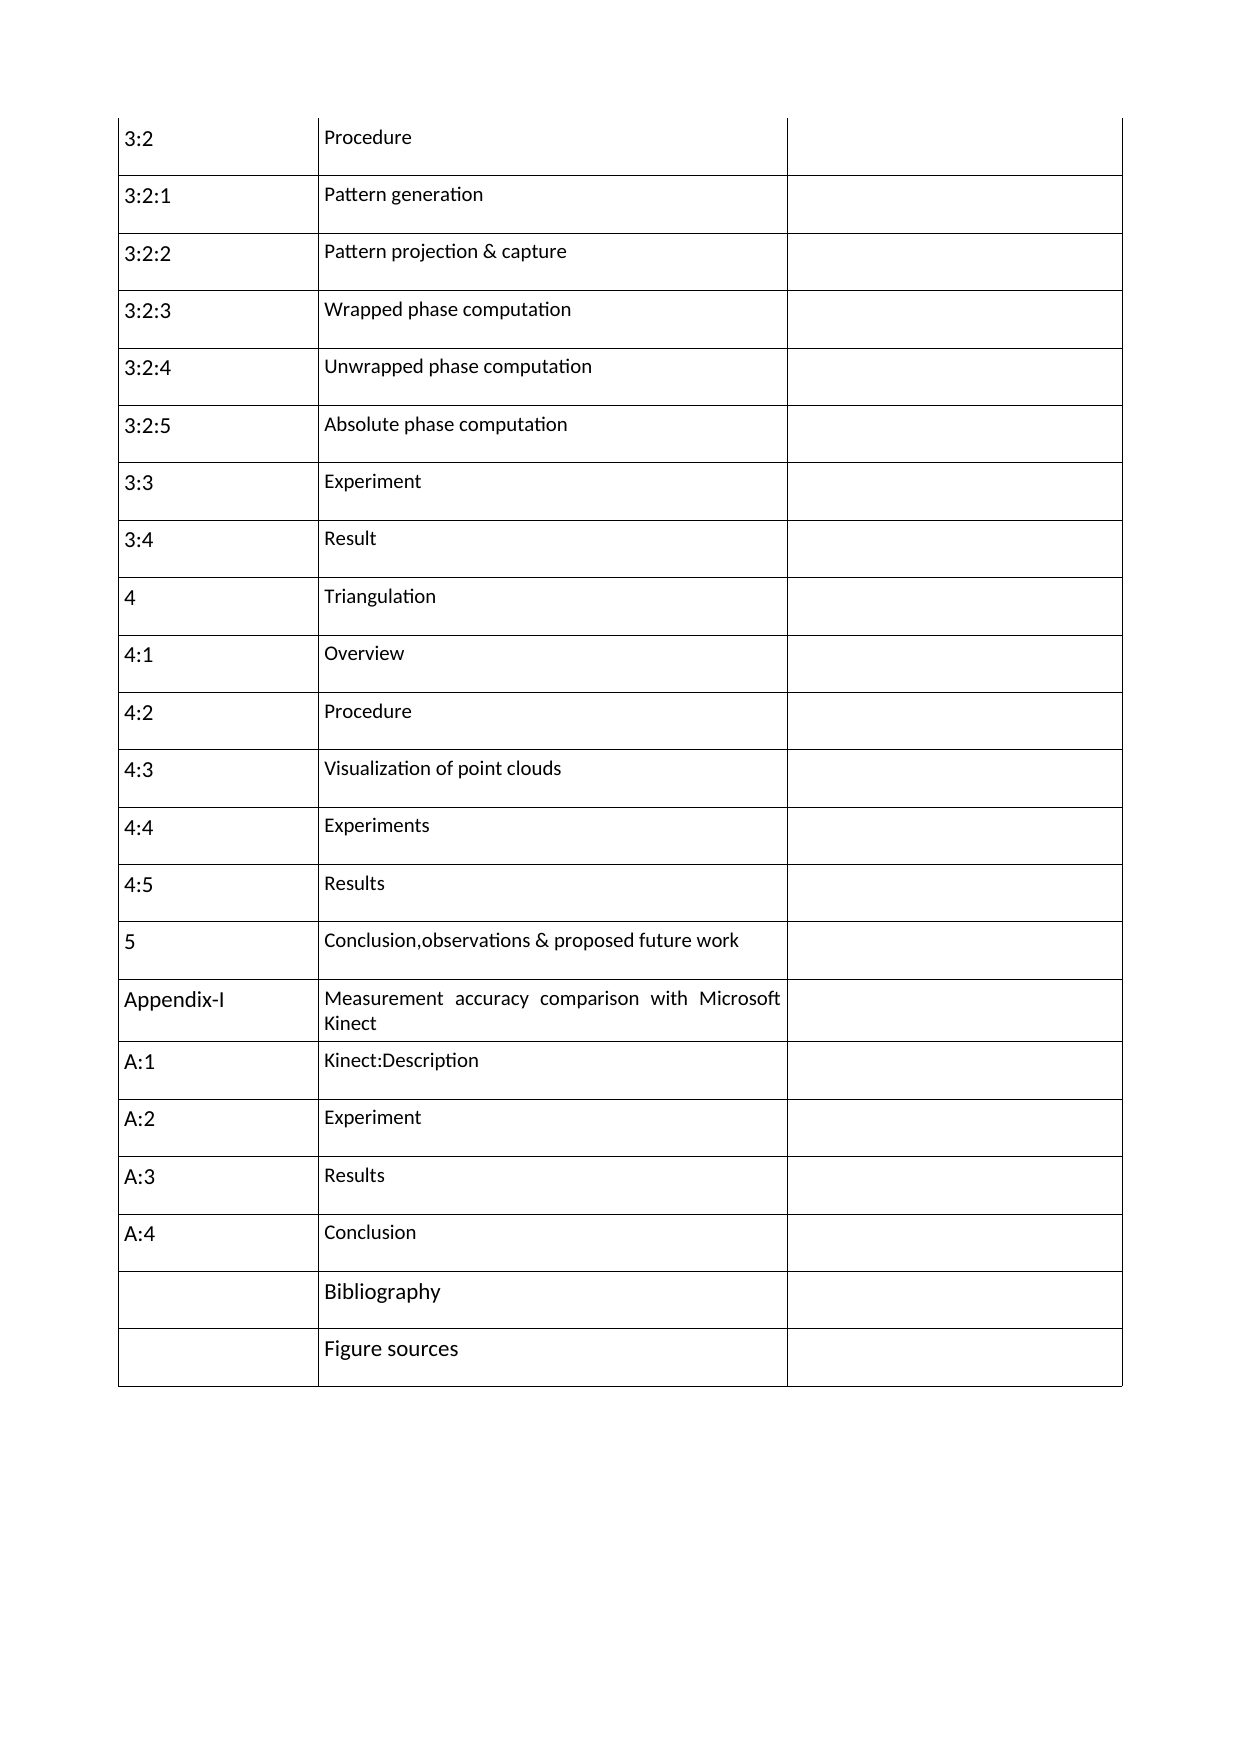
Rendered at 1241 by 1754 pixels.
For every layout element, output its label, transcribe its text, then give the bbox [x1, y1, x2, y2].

table_cell [788, 406, 1122, 462]
table_cell [788, 1100, 1122, 1156]
table_cell 5 [119, 922, 318, 979]
table_cell 4:5 [119, 865, 318, 921]
table_cell [788, 1215, 1122, 1271]
table_cell [788, 922, 1122, 979]
table_cell Experiment [319, 1100, 787, 1156]
table_cell 4:3 [119, 750, 318, 807]
table_cell [788, 578, 1122, 635]
table_cell Kinect:Description [319, 1042, 787, 1099]
table_cell 3:2 [119, 118, 318, 175]
table_cell [788, 291, 1122, 348]
table_cell Pattern projection & capture [319, 234, 787, 290]
table_cell Procedure [319, 118, 787, 175]
table_cell [788, 865, 1122, 921]
table_cell 3:2:1 [119, 176, 318, 233]
table_cell Measurement accuracy comparison with Microsoft Kinect [319, 980, 787, 1041]
table_cell 4:4 [119, 808, 318, 864]
table_cell Wrapped phase computation [319, 291, 787, 348]
table_cell [788, 1329, 1122, 1386]
table_cell [788, 521, 1122, 577]
table_cell [788, 693, 1122, 749]
table_cell A:4 [119, 1215, 318, 1271]
table_cell 4 [119, 578, 318, 635]
table_cell Conclusion [319, 1215, 787, 1271]
table_cell 3:2:5 [119, 406, 318, 462]
table_cell A:3 [119, 1157, 318, 1214]
table_cell Absolute phase computation [319, 406, 787, 462]
table_cell [788, 636, 1122, 692]
table_cell [119, 1272, 318, 1328]
table_cell [788, 176, 1122, 233]
table_cell Results [319, 1157, 787, 1214]
table_cell [788, 349, 1122, 405]
table_cell Unwrapped phase computation [319, 349, 787, 405]
table_cell 4:2 [119, 693, 318, 749]
table_cell 3:2:3 [119, 291, 318, 348]
table_cell [788, 463, 1122, 520]
table_cell Result [319, 521, 787, 577]
table_cell 3:2:2 [119, 234, 318, 290]
table_cell Conclusion,observations & proposed future work [319, 922, 787, 979]
table_cell [788, 1042, 1122, 1099]
table_cell A:1 [119, 1042, 318, 1099]
table_cell Bibliography [319, 1272, 787, 1328]
table_cell [788, 808, 1122, 864]
table_cell [788, 1272, 1122, 1328]
table_cell Pattern generation [319, 176, 787, 233]
table_cell 3:4 [119, 521, 318, 577]
table_cell Figure sources [319, 1329, 787, 1386]
table_cell [788, 118, 1122, 175]
table_cell Triangulation [319, 578, 787, 635]
table_cell A:2 [119, 1100, 318, 1156]
table_cell Experiments [319, 808, 787, 864]
table_cell Experiment [319, 463, 787, 520]
table_cell 3:3 [119, 463, 318, 520]
table_cell Appendix-I [119, 980, 318, 1041]
table_cell Results [319, 865, 787, 921]
table_cell 4:1 [119, 636, 318, 692]
table_cell Overview [319, 636, 787, 692]
table_cell [788, 1157, 1122, 1214]
table_cell Visualization of point clouds [319, 750, 787, 807]
table_cell [788, 750, 1122, 807]
table_cell Procedure [319, 693, 787, 749]
table_cell [119, 1329, 318, 1386]
table_cell [788, 980, 1122, 1041]
table_cell 3:2:4 [119, 349, 318, 405]
table_cell [788, 234, 1122, 290]
